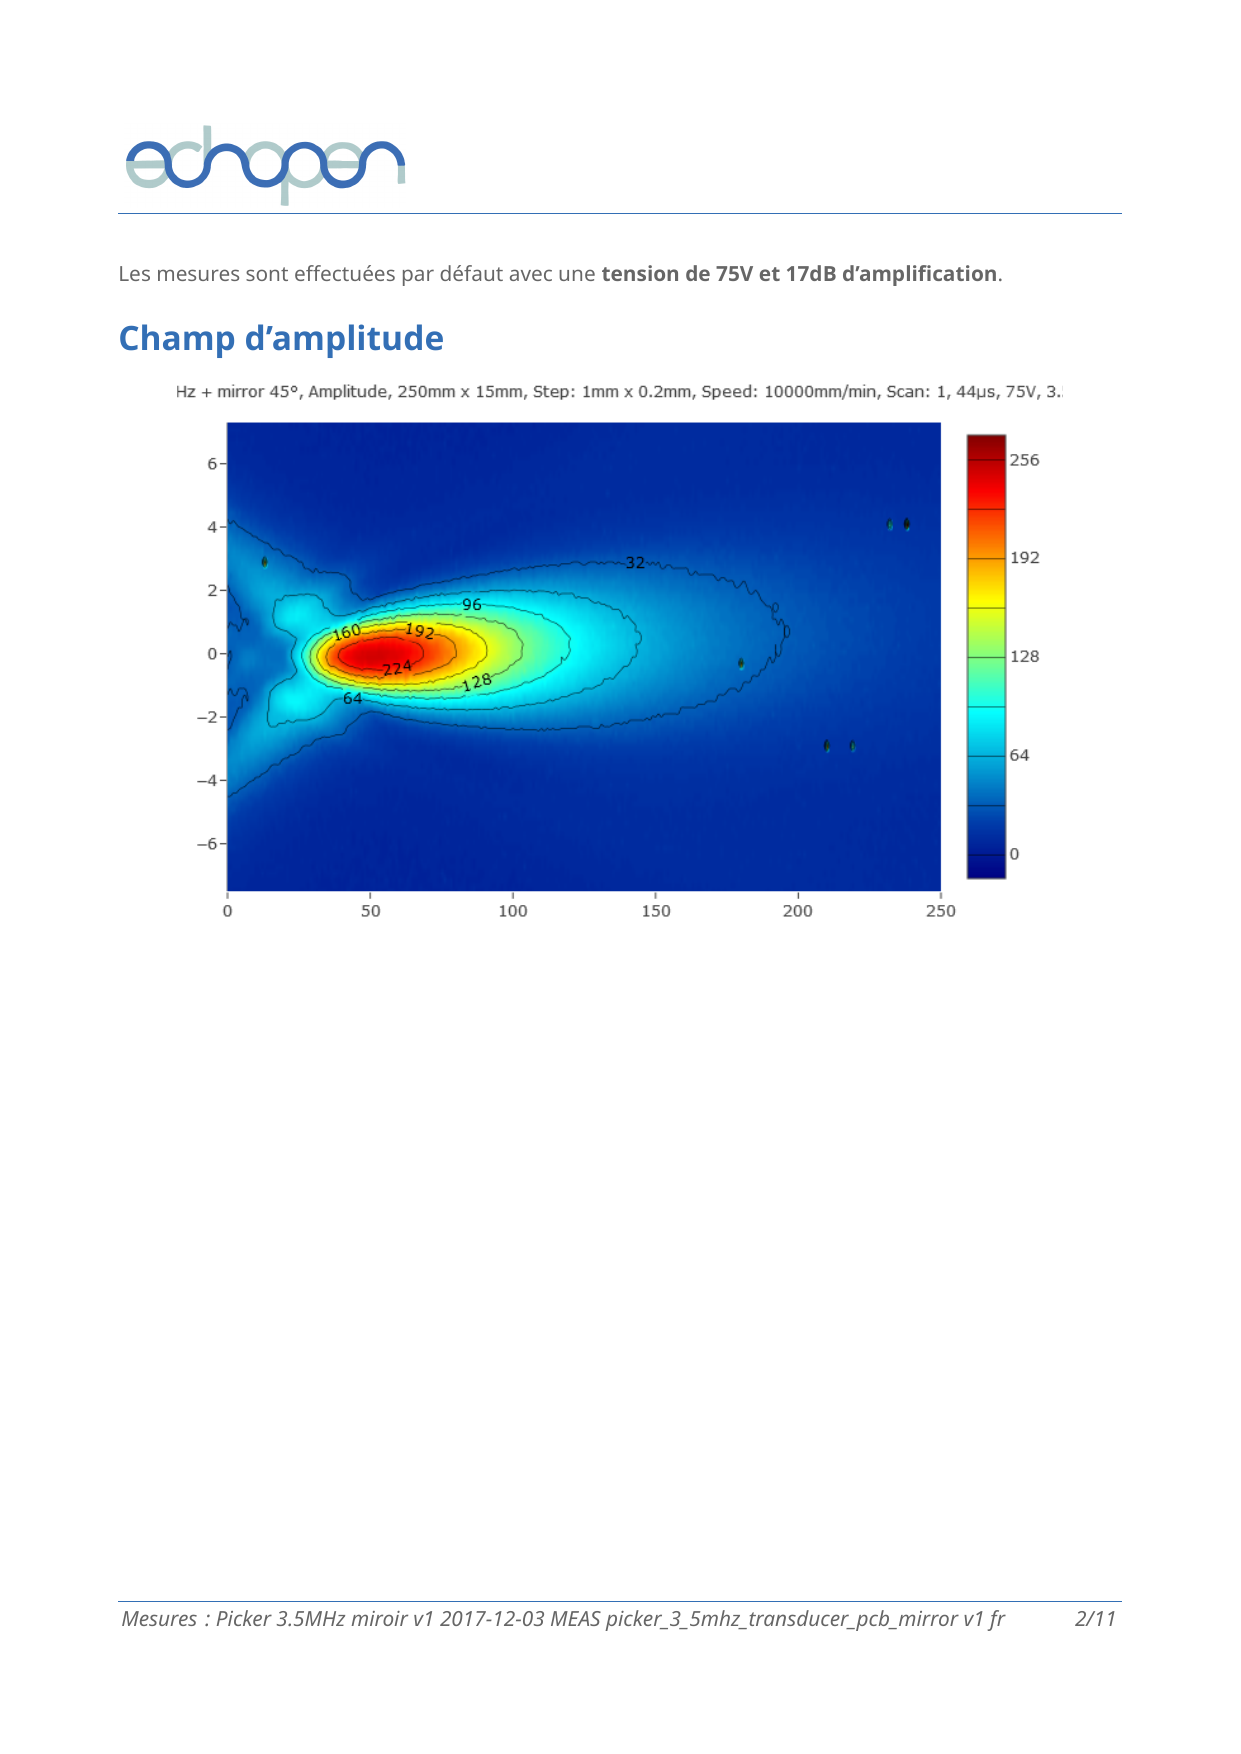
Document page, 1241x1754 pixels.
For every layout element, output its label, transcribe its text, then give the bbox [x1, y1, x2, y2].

text Les mesures sont effectuées par défaut avec une tension de 75V et 17dB d’amplification. [118, 259, 1122, 288]
picture [123, 123, 407, 208]
subtitle Champ d’amplitude [118, 314, 1122, 360]
picture [177, 372, 1063, 942]
